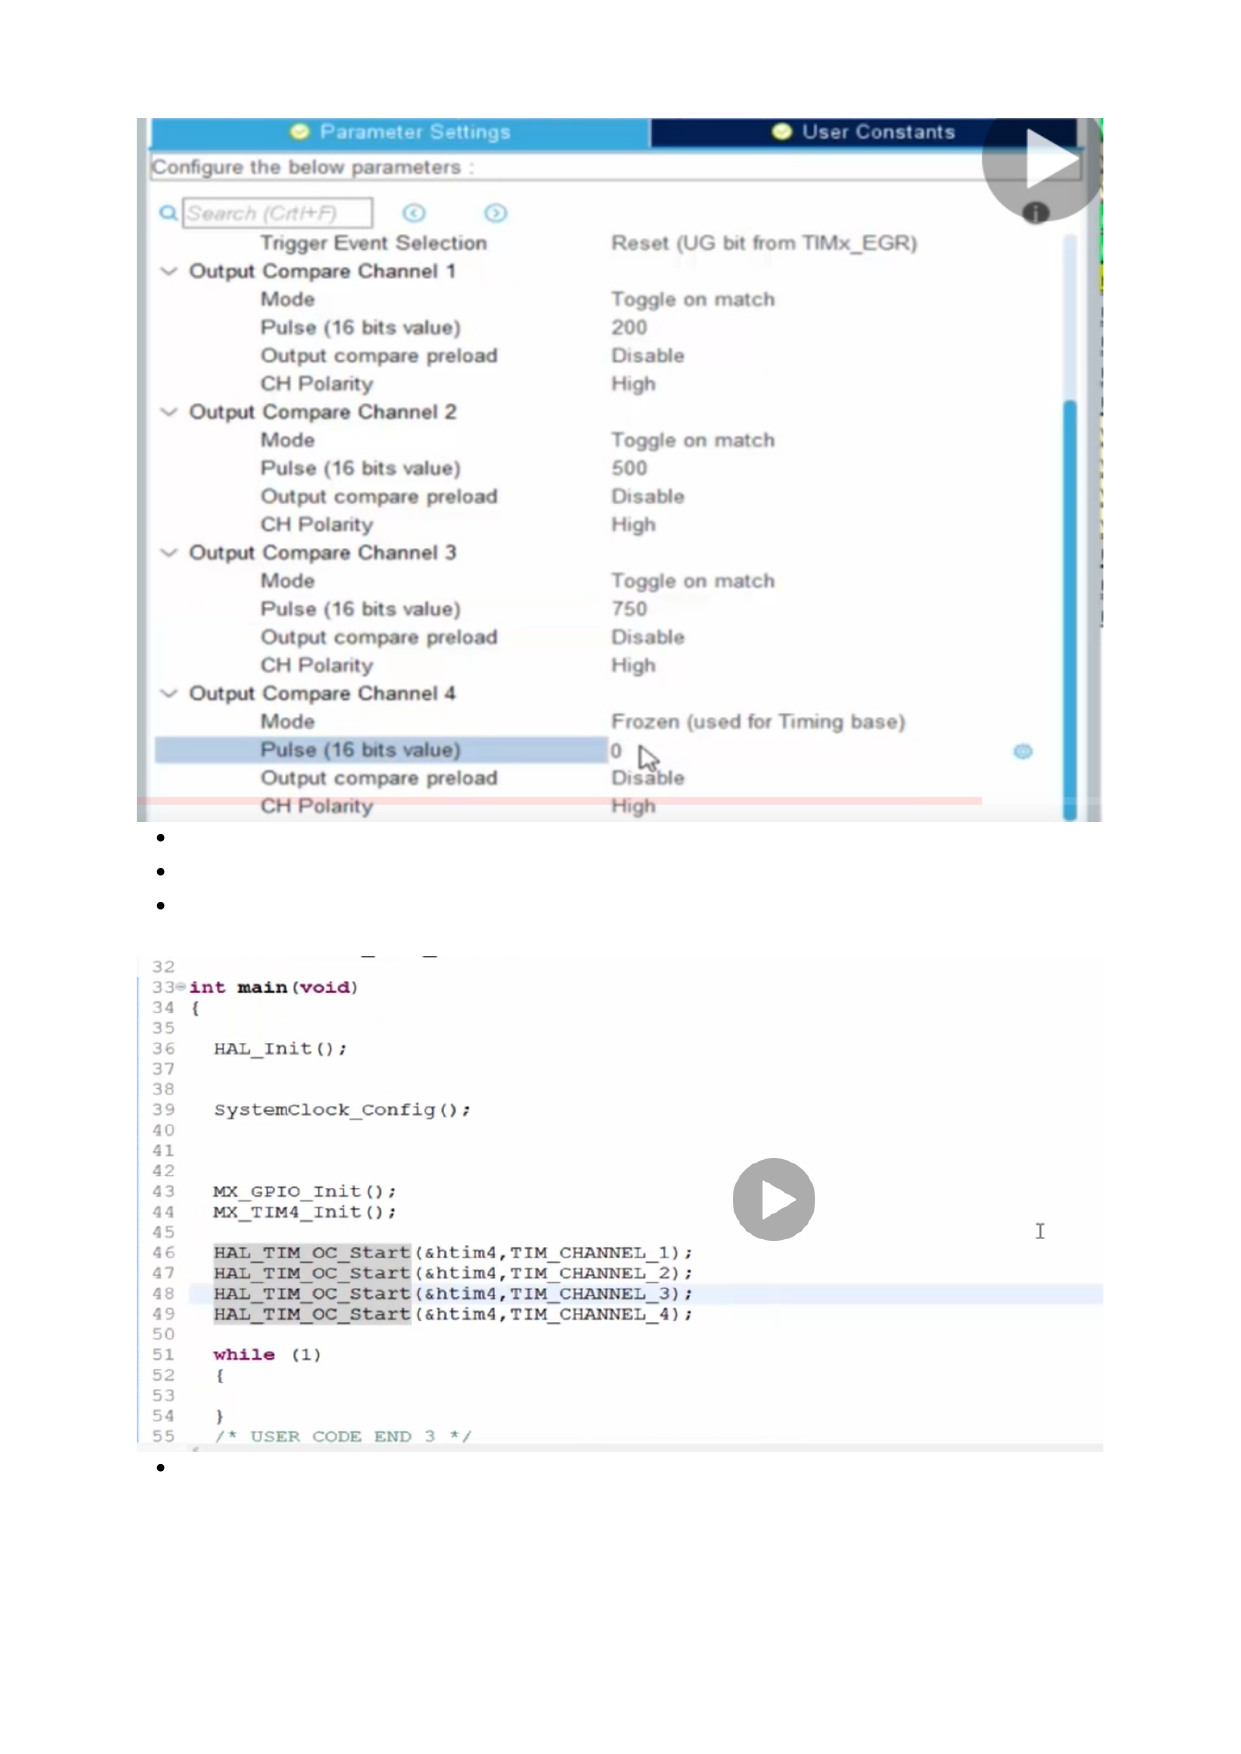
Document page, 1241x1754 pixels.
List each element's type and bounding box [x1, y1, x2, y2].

picture [136, 118, 1104, 822]
picture [136, 956, 1104, 1452]
